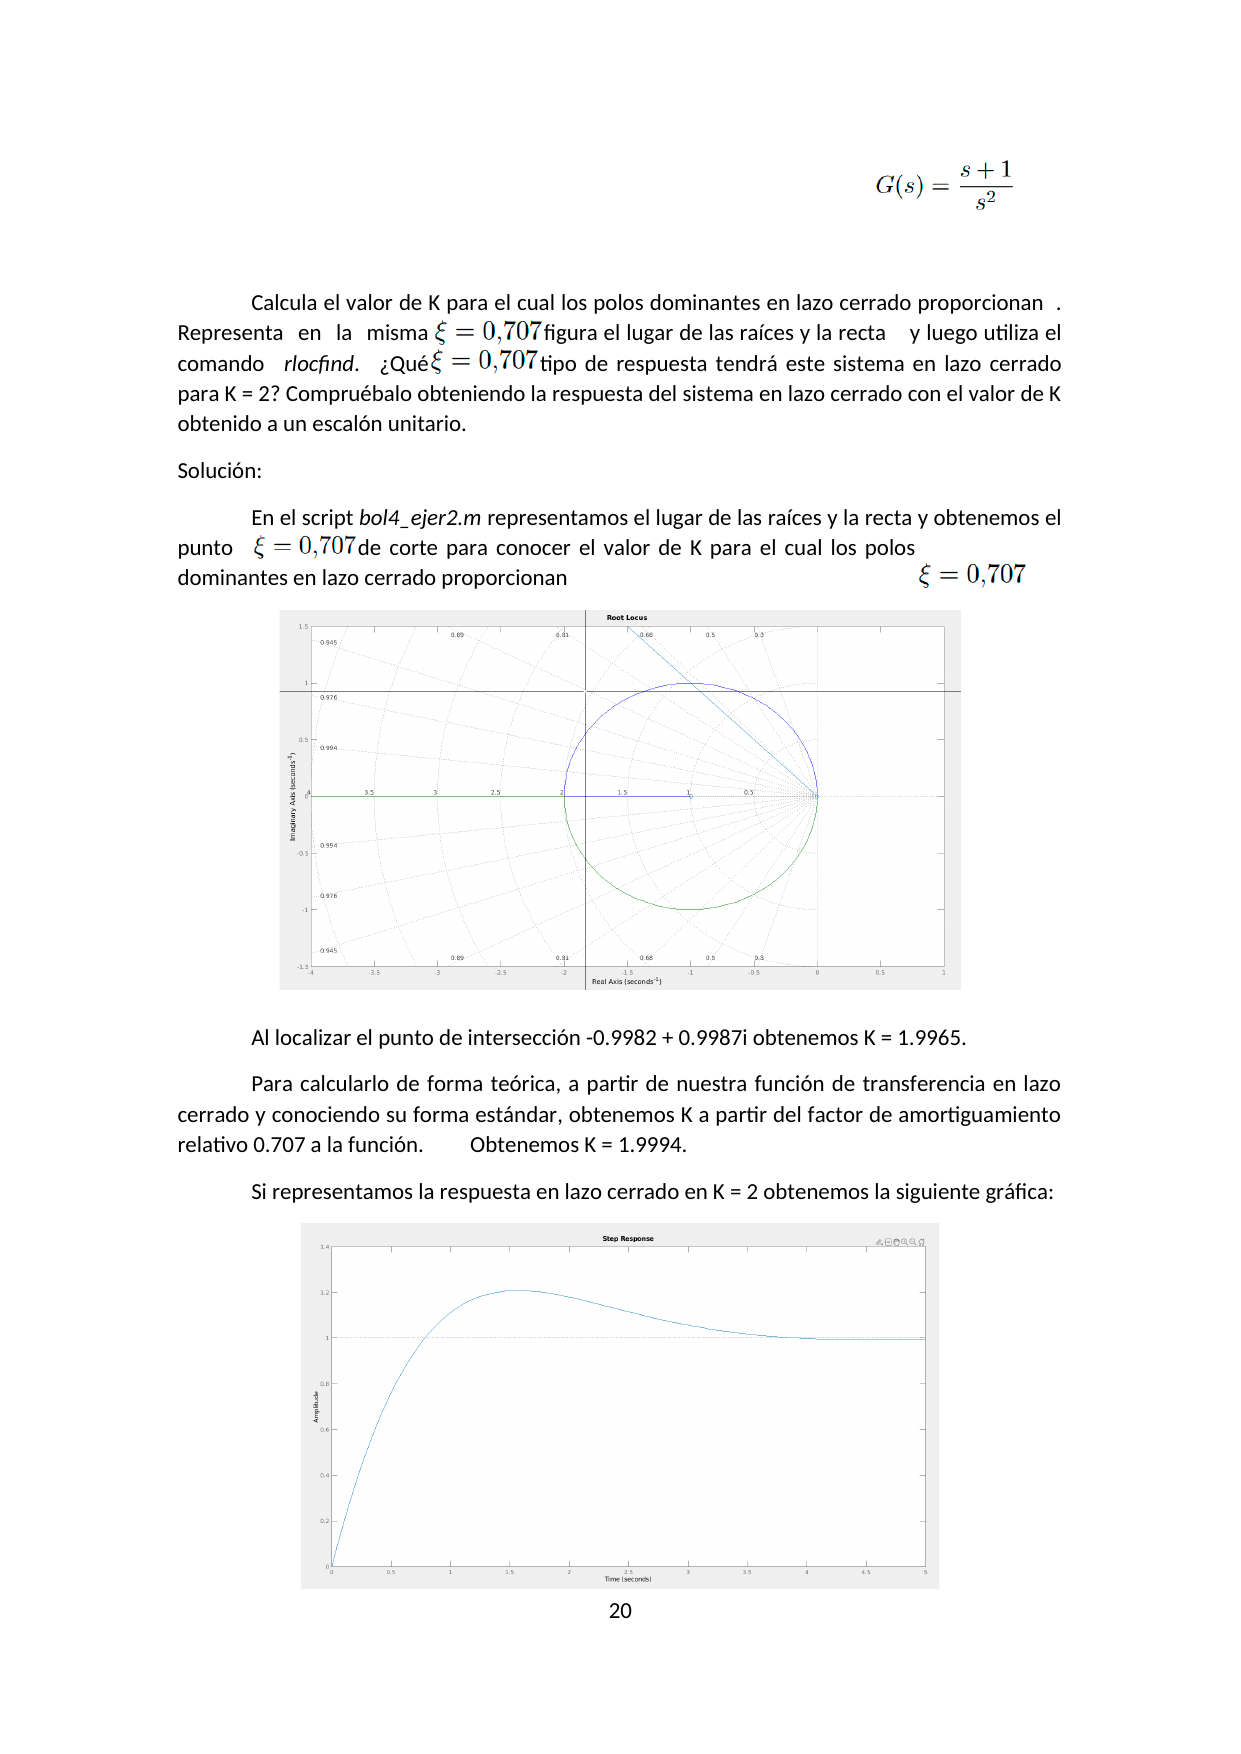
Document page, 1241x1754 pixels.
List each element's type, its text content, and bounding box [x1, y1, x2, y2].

text En el script bol4_ejer2.m representamos el lugar de las raíces y la recta y obtenemos el punto de corte para conocer el valor de K para el cual los polos dominantes en lazo cerrado proporcionan [177, 503, 1063, 591]
text Para calcularlo de forma teórica, a partir de nuestra función de transferencia en lazo cerrado y conociendo su forma estándar, obtenemos K a partir del factor de amortiguamiento relativo 0.707 a la función. Obtenemos K = 1.9994. [177, 1069, 1063, 1158]
picture [251, 531, 358, 560]
text Si representamos la respuesta en lazo cerrado en K = 2 obtenemos la siguiente gráfica: [177, 1177, 1063, 1205]
picture [300, 1223, 940, 1589]
text Al localizar el punto de intersección -0.9982 + 0.9987i obtenemos K = 1.9965. [177, 1023, 1063, 1051]
picture [428, 316, 544, 375]
text Calcula el valor de K para el cual los polos dominantes en lazo cerrado proporcionan . Representa en la misma figura el lugar de las raíces y la recta y luego utiliza el comando rlocfind. ¿Qué tipo de respuesta tendrá este sistema en lazo cerrado para K = 2? Compruébalo obteniendo la respuesta del sistema en lazo cerrado con el valor de K obtenido a un escalón unitario. [177, 288, 1063, 437]
picture [279, 610, 961, 990]
picture [849, 147, 1032, 220]
picture [916, 559, 1028, 589]
text Solución: [177, 456, 1063, 484]
